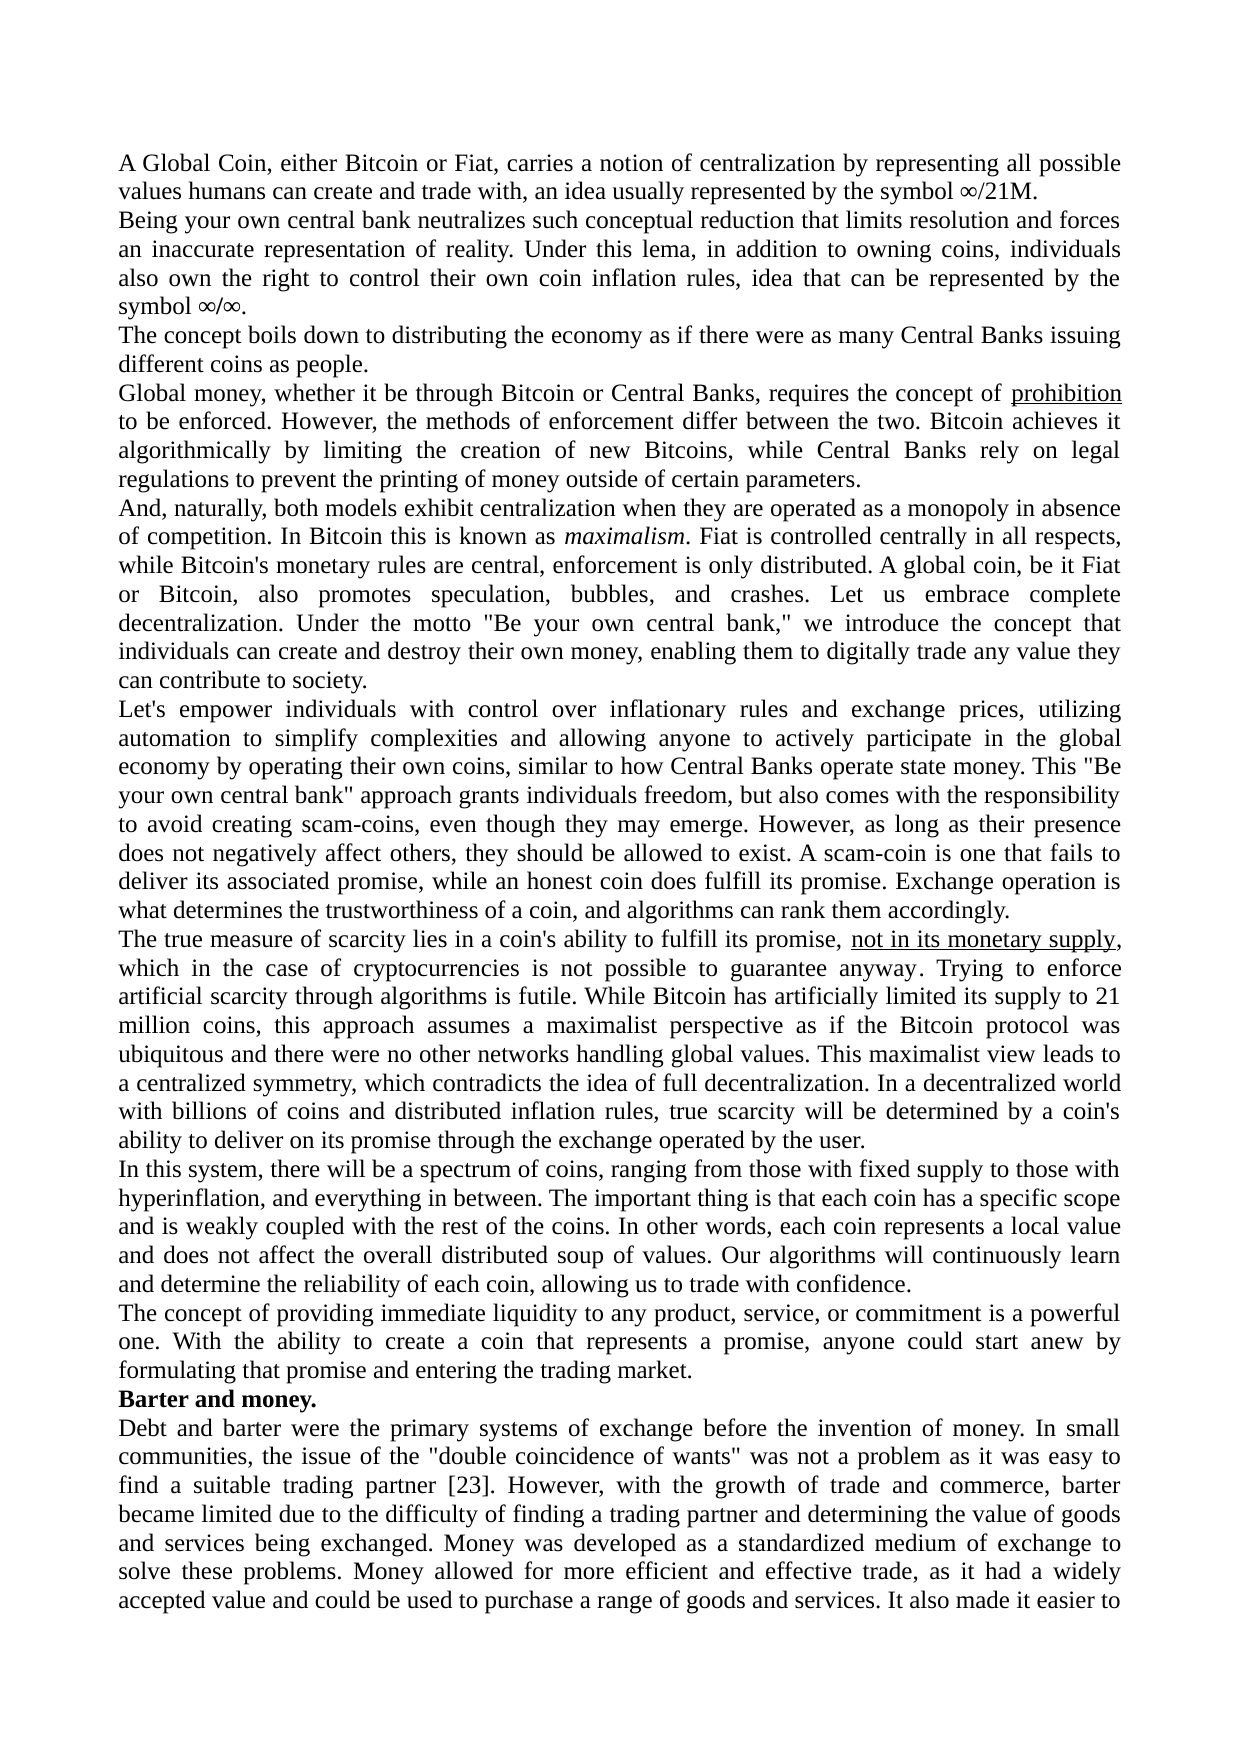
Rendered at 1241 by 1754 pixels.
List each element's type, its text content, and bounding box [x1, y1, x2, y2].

text Debt and barter were the primary systems of exchange before the invention of money. In small communities, the issue of the "double coincidence of wants" was not a problem as it was easy to find a suitable trading partner [23]. However, with the growth of trade and commerce, barter became limited due to the difficulty of finding a trading partner and determining the value of goods and services being exchanged. Money was developed as a standardized medium of exchange to solve these problems. Money allowed for more efficient and effective trade, as it had a widely accepted value and could be used to purchase a range of goods and services. It also made it easier to [118, 1413, 1122, 1614]
text In this system, there will be a spectrum of coins, ranging from those with fixed supply to those with hyperinflation, and everything in between. The important thing is that each coin has a specific scope and is weakly coupled with the rest of the coins. In other words, each coin represents a local value and does not affect the overall distributed soup of values. Our algorithms will continuously learn and determine the reliability of each coin, allowing us to trade with confidence. [118, 1154, 1122, 1298]
text A Global Coin, either Bitcoin or Fiat, carries a notion of centralization by representing all possible values humans can create and trade with, an idea usually represented by the symbol ∞/21M. [118, 148, 1122, 205]
text And, naturally, both models exhibit centralization when they are operated as a monopoly in absence of competition. In Bitcoin this is known as maximalism. Fiat is controlled centrally in all respects, while Bitcoin's monetary rules are central, enforcement is only distributed. A global coin, be it Fiat or Bitcoin, also promotes speculation, bubbles, and crashes. Let us embrace complete decentralization. Under the motto "Be your own central bank," we introduce the concept that individuals can create and destroy their own money, enabling them to digitally trade any value they can contribute to society. [118, 493, 1122, 694]
text The true measure of scarcity lies in a coin's ability to fulfill its promise, not in its monetary supply, which in the case of cryptocurrencies is not possible to guarantee anyway. Trying to enforce artificial scarcity through algorithms is futile. While Bitcoin has artificially limited its supply to 21 million coins, this approach assumes a maximalist perspective as if the Bitcoin protocol was ubiquitous and there were no other networks handling global values. This maximalist view leads to a centralized symmetry, which contradicts the idea of full decentralization. In a decentralized world with billions of coins and distributed inflation rules, true scarcity will be determined by a coin's ability to deliver on its promise through the exchange operated by the user. [118, 924, 1122, 1154]
text The concept boils down to distributing the economy as if there were as many Central Banks issuing different coins as people. [118, 320, 1122, 378]
text Let's empower individuals with control over inflationary rules and exchange prices, utilizing automation to simplify complexities and allowing anyone to actively participate in the global economy by operating their own coins, similar to how Central Banks operate state money. This "Be your own central bank" approach grants individuals freedom, but also comes with the responsibility to avoid creating scam-coins, even though they may emerge. However, as long as their presence does not negatively affect others, they should be allowed to exist. A scam-coin is one that fails to deliver its associated promise, while an honest coin does fulfill its promise. Exchange operation is what determines the trustworthiness of a coin, and algorithms can rank them accordingly. [118, 694, 1122, 924]
text Being your own central bank neutralizes such conceptual reduction that limits resolution and forces an inaccurate representation of reality. Under this lema, in addition to owning coins, individuals also own the right to control their own coin inflation rules, idea that can be represented by the symbol ∞/∞. [118, 205, 1122, 320]
text The concept of providing immediate liquidity to any product, service, or commitment is a powerful one. With the ability to create a coin that represents a promise, anyone could start anew by formulating that promise and entering the trading market. [118, 1298, 1122, 1384]
text Barter and money. [118, 1384, 1122, 1413]
text Global money, whether it be through Bitcoin or Central Banks, requires the concept of prohibition to be enforced. However, the methods of enforcement differ between the two. Bitcoin achieves it algorithmically by limiting the creation of new Bitcoins, while Central Banks rely on legal regulations to prevent the printing of money outside of certain parameters. [118, 378, 1122, 493]
